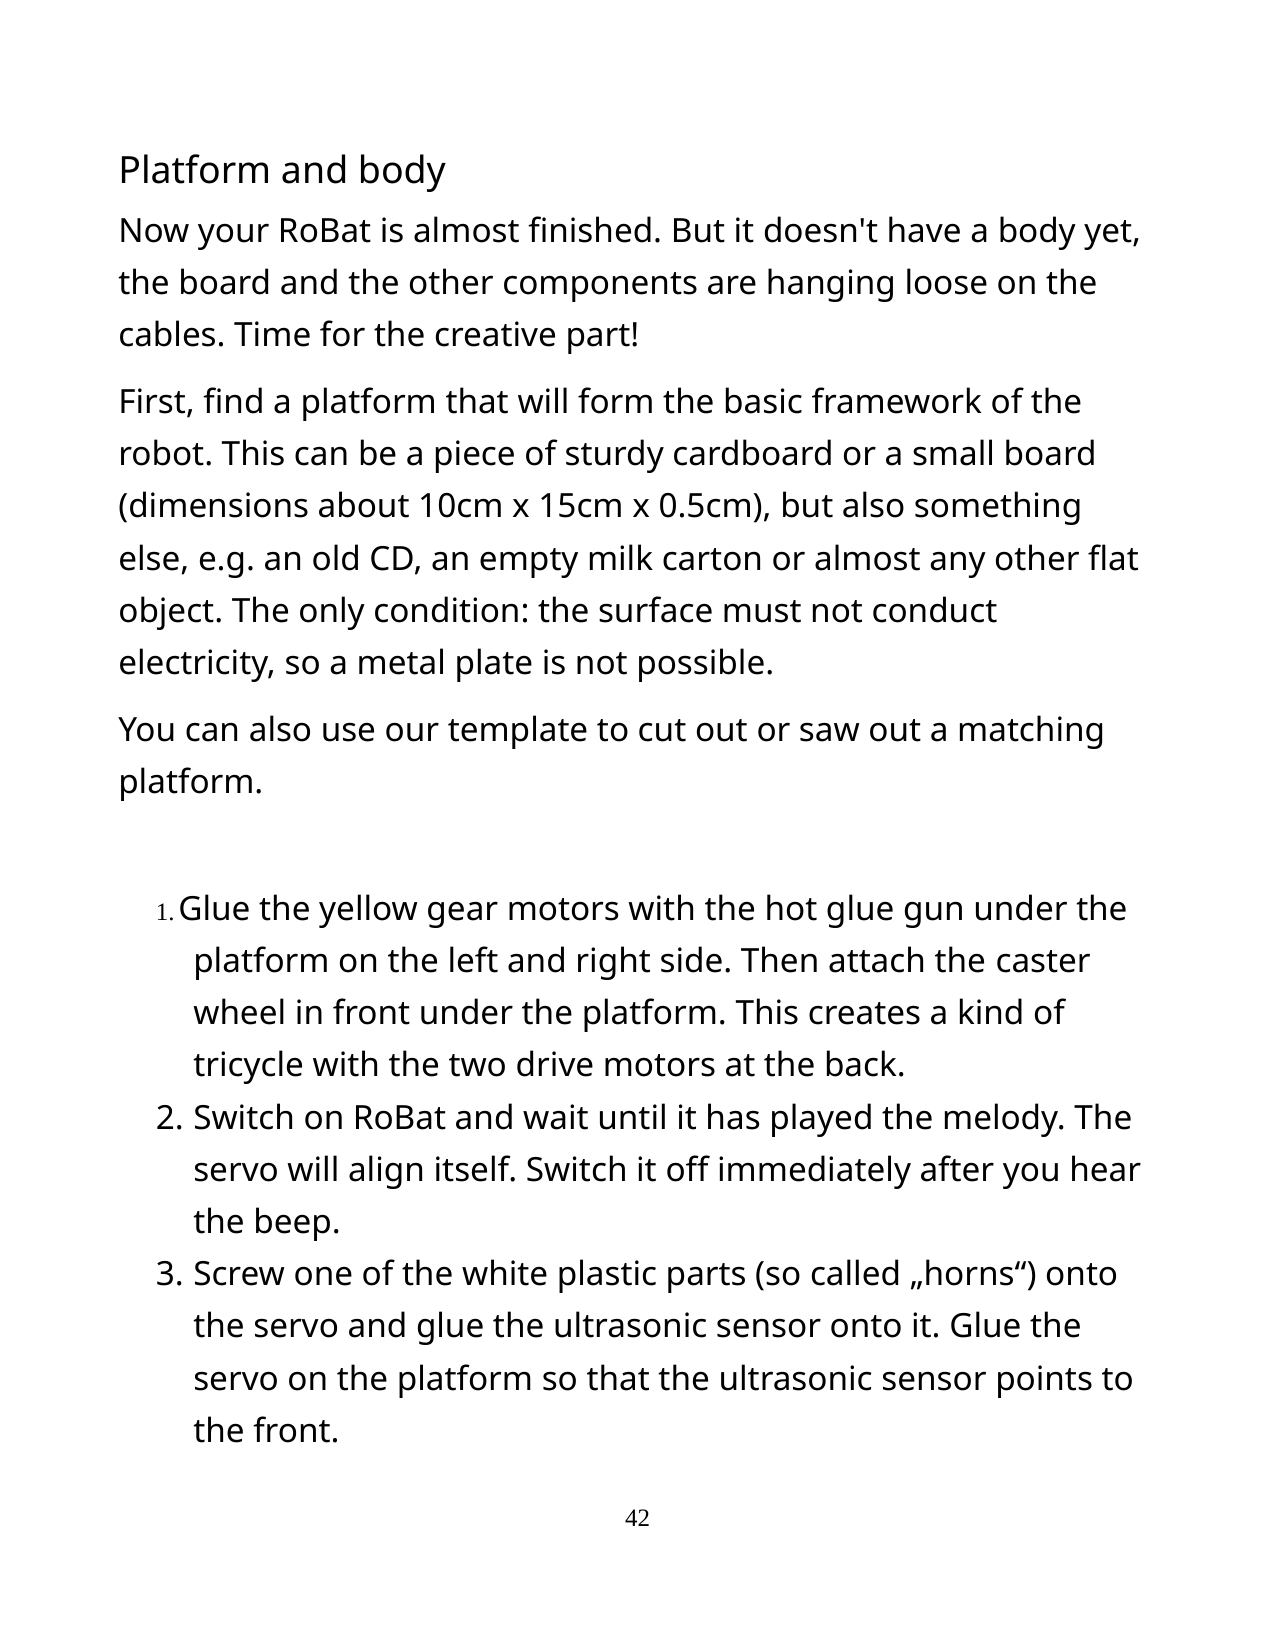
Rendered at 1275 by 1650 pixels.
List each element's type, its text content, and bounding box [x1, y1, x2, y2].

list Glue the yellow gear motors with the hot glue gun under the platform on the left and right side. Then attach the caster wheel in front under the platform. This creates a kind of tricycle with the two drive motors at the back. [156, 885, 1157, 1087]
list Screw one of the white plastic parts (so called „horns“) onto the servo and glue the ultrasonic sensor onto it. Glue the servo on the platform so that the ultrasonic sensor points to the front. [156, 1250, 1157, 1452]
text First, find a platform that will form the basic framework of the robot. This can be a piece of sturdy cardboard or a small board (dimensions about 10cm x 15cm x 0.5cm), but also something else, e.g. an old CD, an empty milk carton or almost any other flat object. The only condition: the surface must not conduct electricity, so a metal plate is not possible. [118, 378, 1157, 684]
text Now your RoBat is almost finished. But it doesn't have a body yet, the board and the other components are hanging loose on the cables. Time for the creative part! [118, 207, 1157, 356]
list Switch on RoBat and wait until it has played the melody. The servo will align itself. Switch it off immediately after you hear the beep. [156, 1093, 1157, 1243]
subtitle Platform and body [118, 143, 1157, 194]
text You can also use our template to cut out or saw out a matching platform. [118, 706, 1157, 803]
